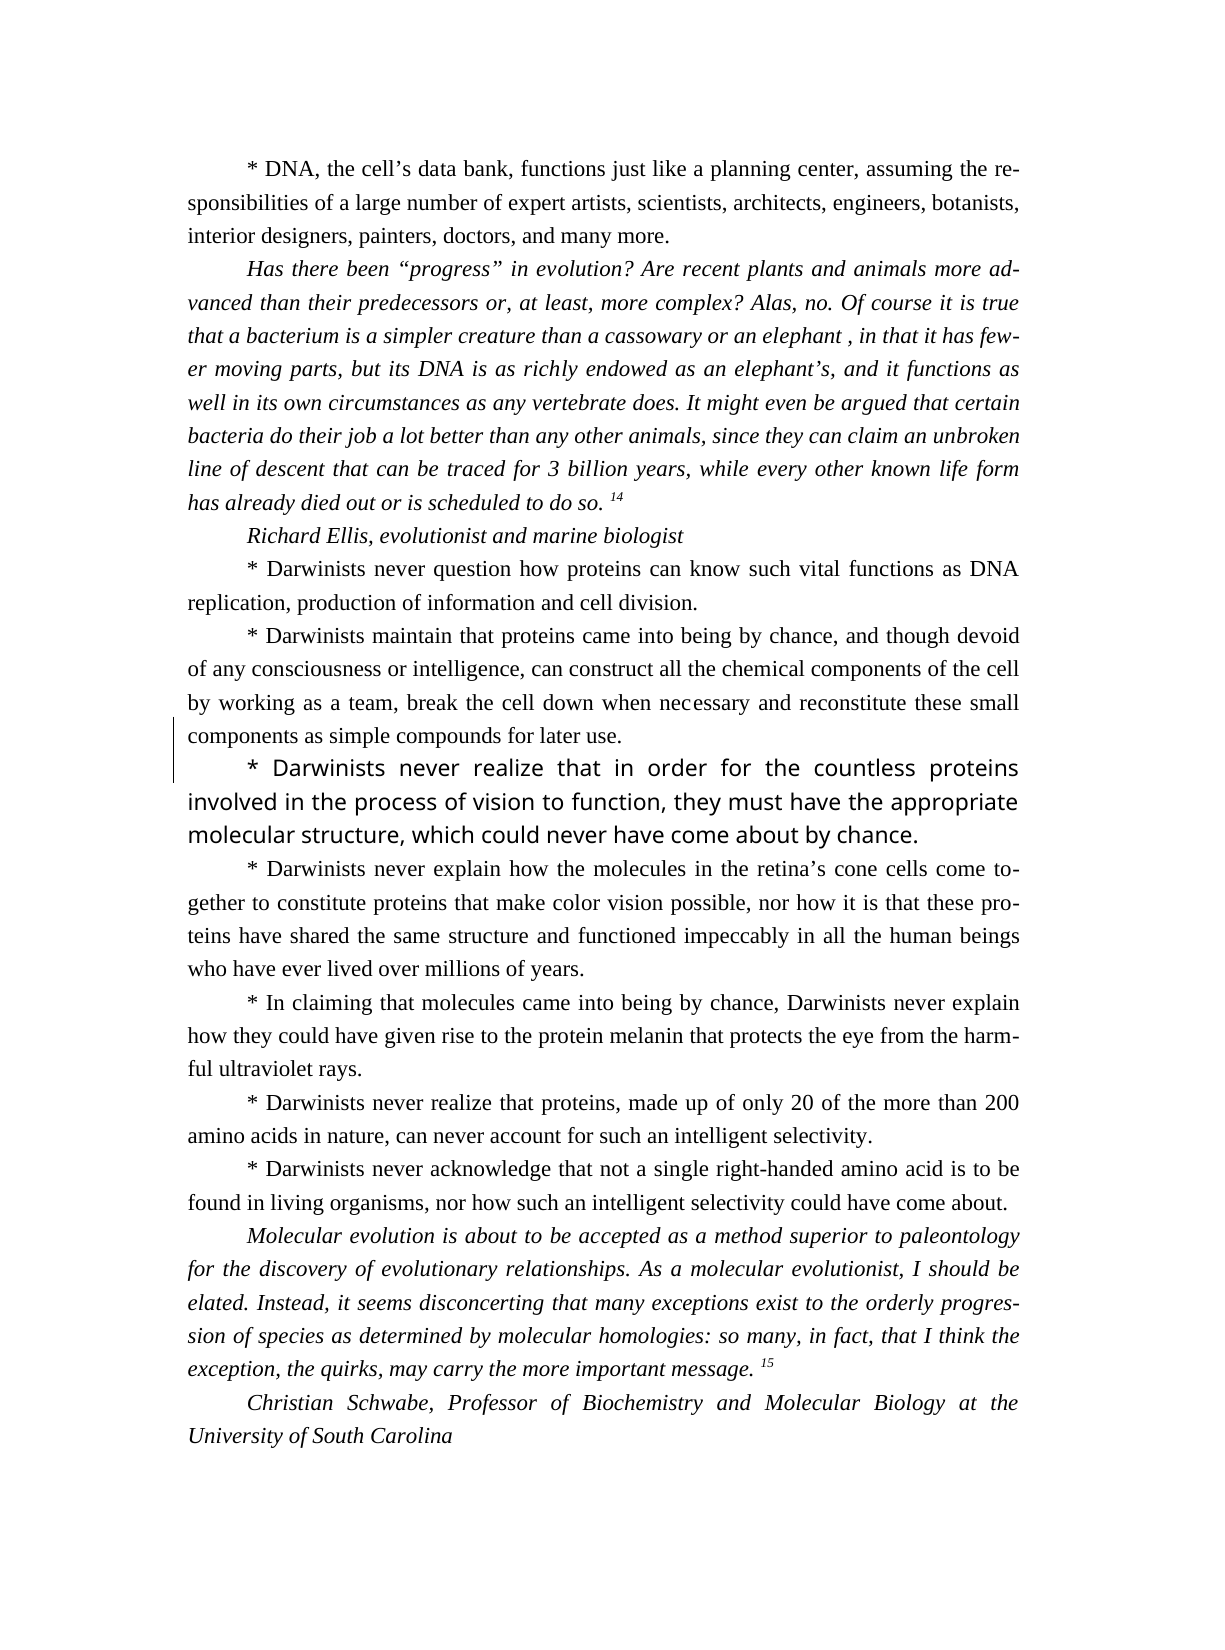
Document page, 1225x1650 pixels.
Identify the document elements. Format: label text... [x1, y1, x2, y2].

text Richard Ellis, ev­o­lu­tion­ist and ma­rine bi­ol­o­gist [187, 517, 1020, 550]
text * Darwinists nev­er re­al­ize that pro­teins, made up of on­ly 20 of the more than 200 ami­no ac­ids in na­ture, can nev­er ac­count for such an in­tel­li­gent se­lect­iv­i­ty. [187, 1083, 1020, 1150]
text * Darwinists nev­er ac­knowl­edge that not a sin­gle right-hand­ed ami­no ac­id is to be found in liv­ing or­gan­isms, nor how such an in­tel­li­gent se­lect­iv­i­ty could have come about. [187, 1150, 1020, 1217]
text Christian Schwabe, Professor of Biochemistry and Molecular Biology at the University of South Carolina [187, 1383, 1020, 1450]
text Molecular ev­o­lu­tion is about to be ac­cept­ed as a meth­od su­pe­ri­or to pa­le­on­tol­o­gy for the dis­cov­ery of ev­o­lu­tion­a­ry re­la­tion­ships. As a mo­lec­u­lar ev­o­lu­tion­ist, I should be elat­ed. Instead, it seems dis­con­cert­ing that many ex­cep­tions ex­ist to the or­der­ly pro­gres­sion of spe­cies as de­ter­mined by mo­lec­u­lar ho­mol­o­gies: so many, in fact, that I think the ex­cep­tion, the quirks, may car­ry the more im­por­tant mes­sage. 15 [187, 1217, 1020, 1383]
text * Darwinists never realize that in order for the countless proteins involved in the process of vision to function, they must have the appropriate molecular structure, which could never have come about by chance. [187, 750, 1020, 850]
text * Darwinists nev­er ques­tion how pro­teins can know such vi­tal func­tions as DNA rep­li­ca­tion, pro­duc­tion of in­for­ma­tion and cell di­vi­sion. [187, 550, 1020, 617]
text * In claim­ing that mol­e­cu­les came in­to be­ing by chance, Darwinists nev­er ex­plain how they could have giv­en rise to the pro­tein mel­a­nin that pro­tects the eye from the harm­ful ul­tra­vi­o­let rays. [187, 983, 1020, 1083]
text * Darwinists nev­er ex­plain how the mol­e­cu­les in the ret­i­na’s cone cells come to­geth­er to con­sti­tute pro­teins that make col­or vi­sion pos­si­ble, nor how it is that these pro­teins have shared the same struc­ture and func­tioned im­pec­ca­bly in all the hu­man be­ings who have ev­er lived over mil­lions of years. [187, 850, 1020, 983]
text * Darwinists main­tain that pro­teins came in­to be­ing by chance, and though de­void of any con­scious­ness or in­tel­li­gence, can con­struct all the chem­i­cal com­po­nents of the cell by work­ing as a team, break the cell down when nec­es­sa­ry and re­con­sti­tute these small com­po­nents as sim­ple com­pounds for lat­er use. [187, 617, 1020, 750]
text Has there been “progress” in ev­o­lu­tion? Are re­cent plants and an­i­mals more ad­vanced than their pred­e­ces­sors or, at least, more com­plex? Alas, no. Of course it is true that a bac­te­ri­um is a sim­pler crea­ture than a cas­so­wary or an el­e­phant , in that it has few­er mov­ing parts, but its DNA is as rich­ly en­dowed as an el­e­phant’s, and it func­tions as well in its own cir­cum­stan­ces as any ver­te­brate does. It might even be ar­gued that cer­tain bac­te­ria do their job a lot bet­ter than any oth­er an­i­mals, since they can claim an un­bro­ken line of de­scent that can be traced for 3 bil­lion years, while ev­ery oth­er known life form has al­ready died out or is sched­uled to do so. 14 [187, 250, 1020, 517]
text * DNA, the cell’s da­ta bank, func­tions just like a plan­ning cen­ter, as­sum­ing the re­spon­si­bil­i­ties of a large num­ber of ex­pert art­ists, sci­en­tists, ar­chi­tects, en­gi­neers, bot­a­nists, in­te­ri­or de­sign­ers, paint­ers, doc­tors, and many more. [187, 150, 1020, 250]
